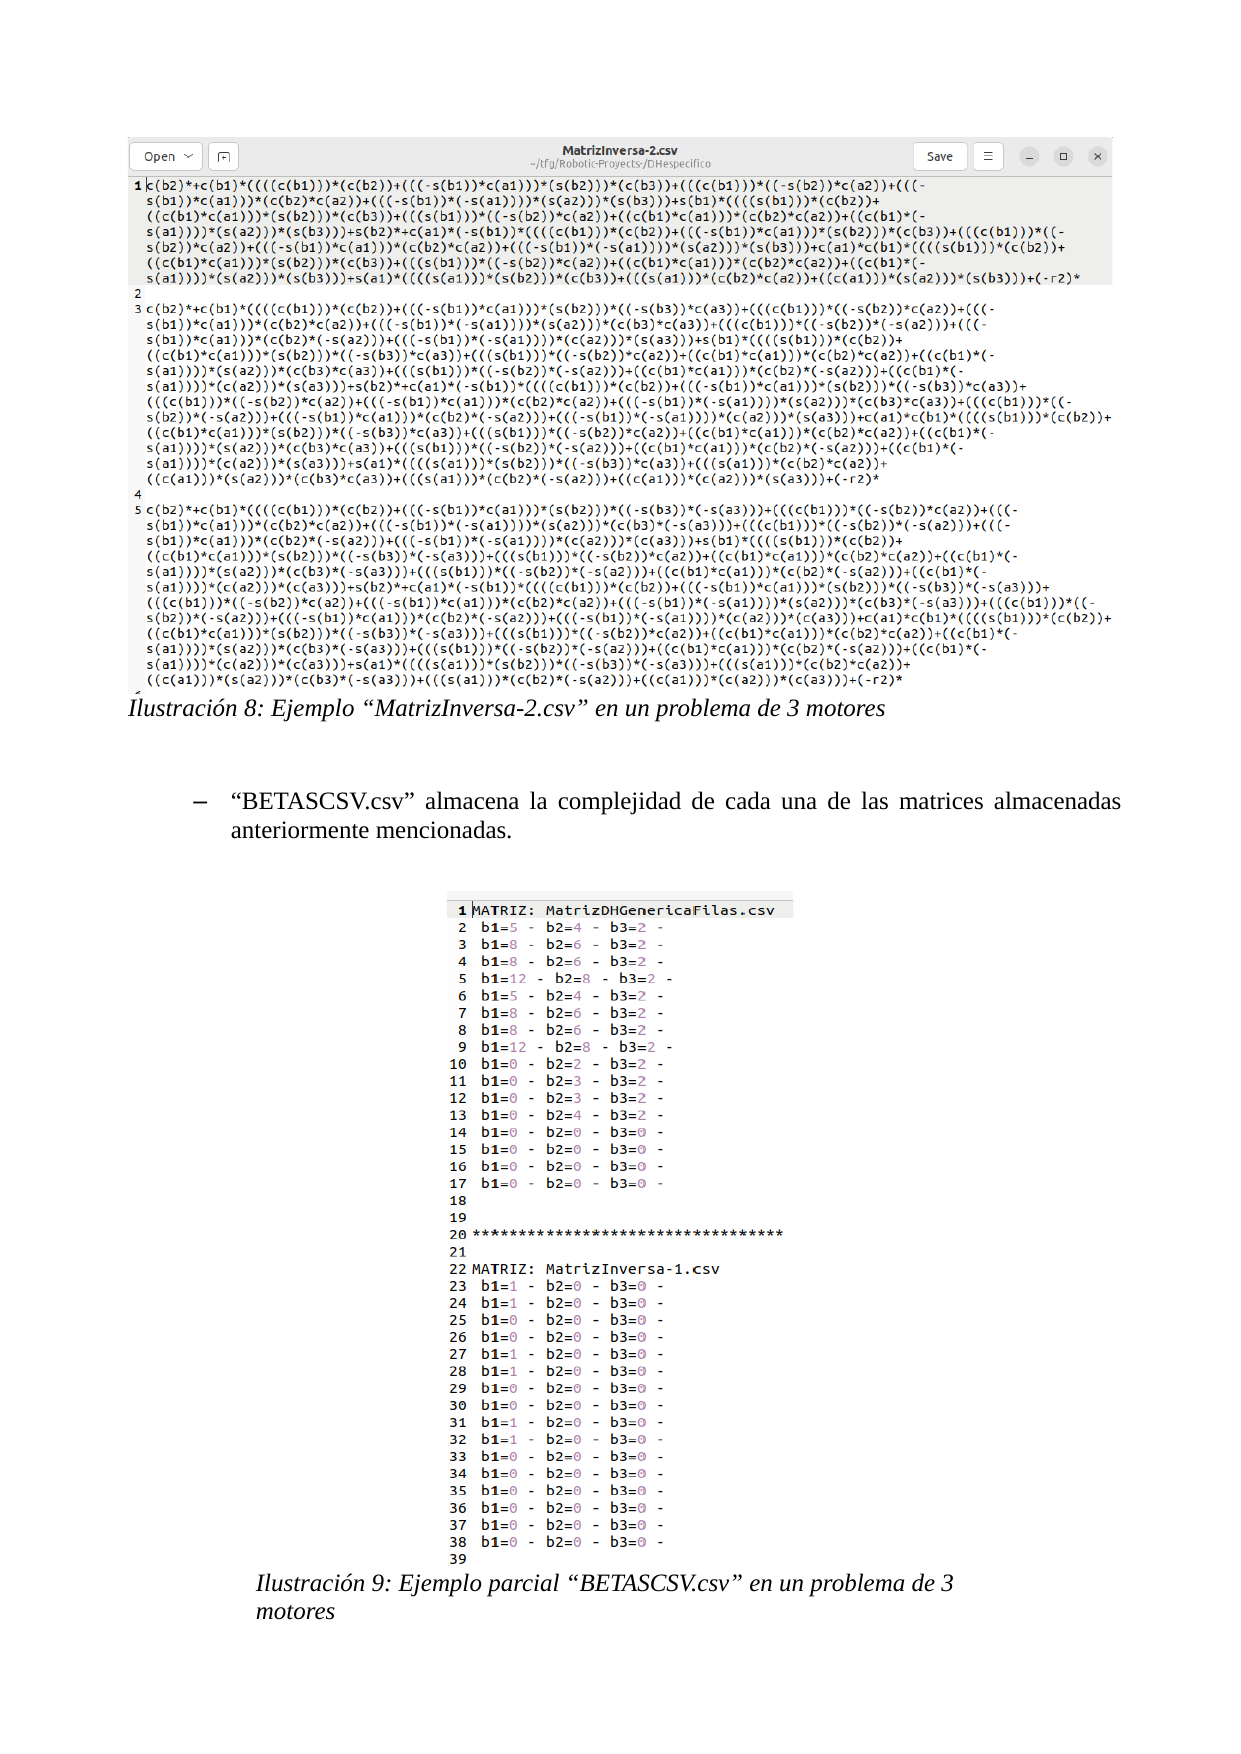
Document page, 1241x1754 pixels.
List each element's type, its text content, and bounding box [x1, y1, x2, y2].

picture [127, 137, 1113, 694]
text Ilustración 9: Ejemplo parcial “BETASCSV.csv” en un problema de 3 motores [256, 904, 985, 1625]
list “BETASCSV.csv” almacena la complejidad de cada una de las matrices almacenadas anteriormente mencionadas. [193, 786, 1122, 844]
picture [446, 891, 794, 1568]
text Ilustración 8: Ejemplo “MatrizInversa-2.csv” en un problema de 3 motores [128, 694, 1112, 722]
